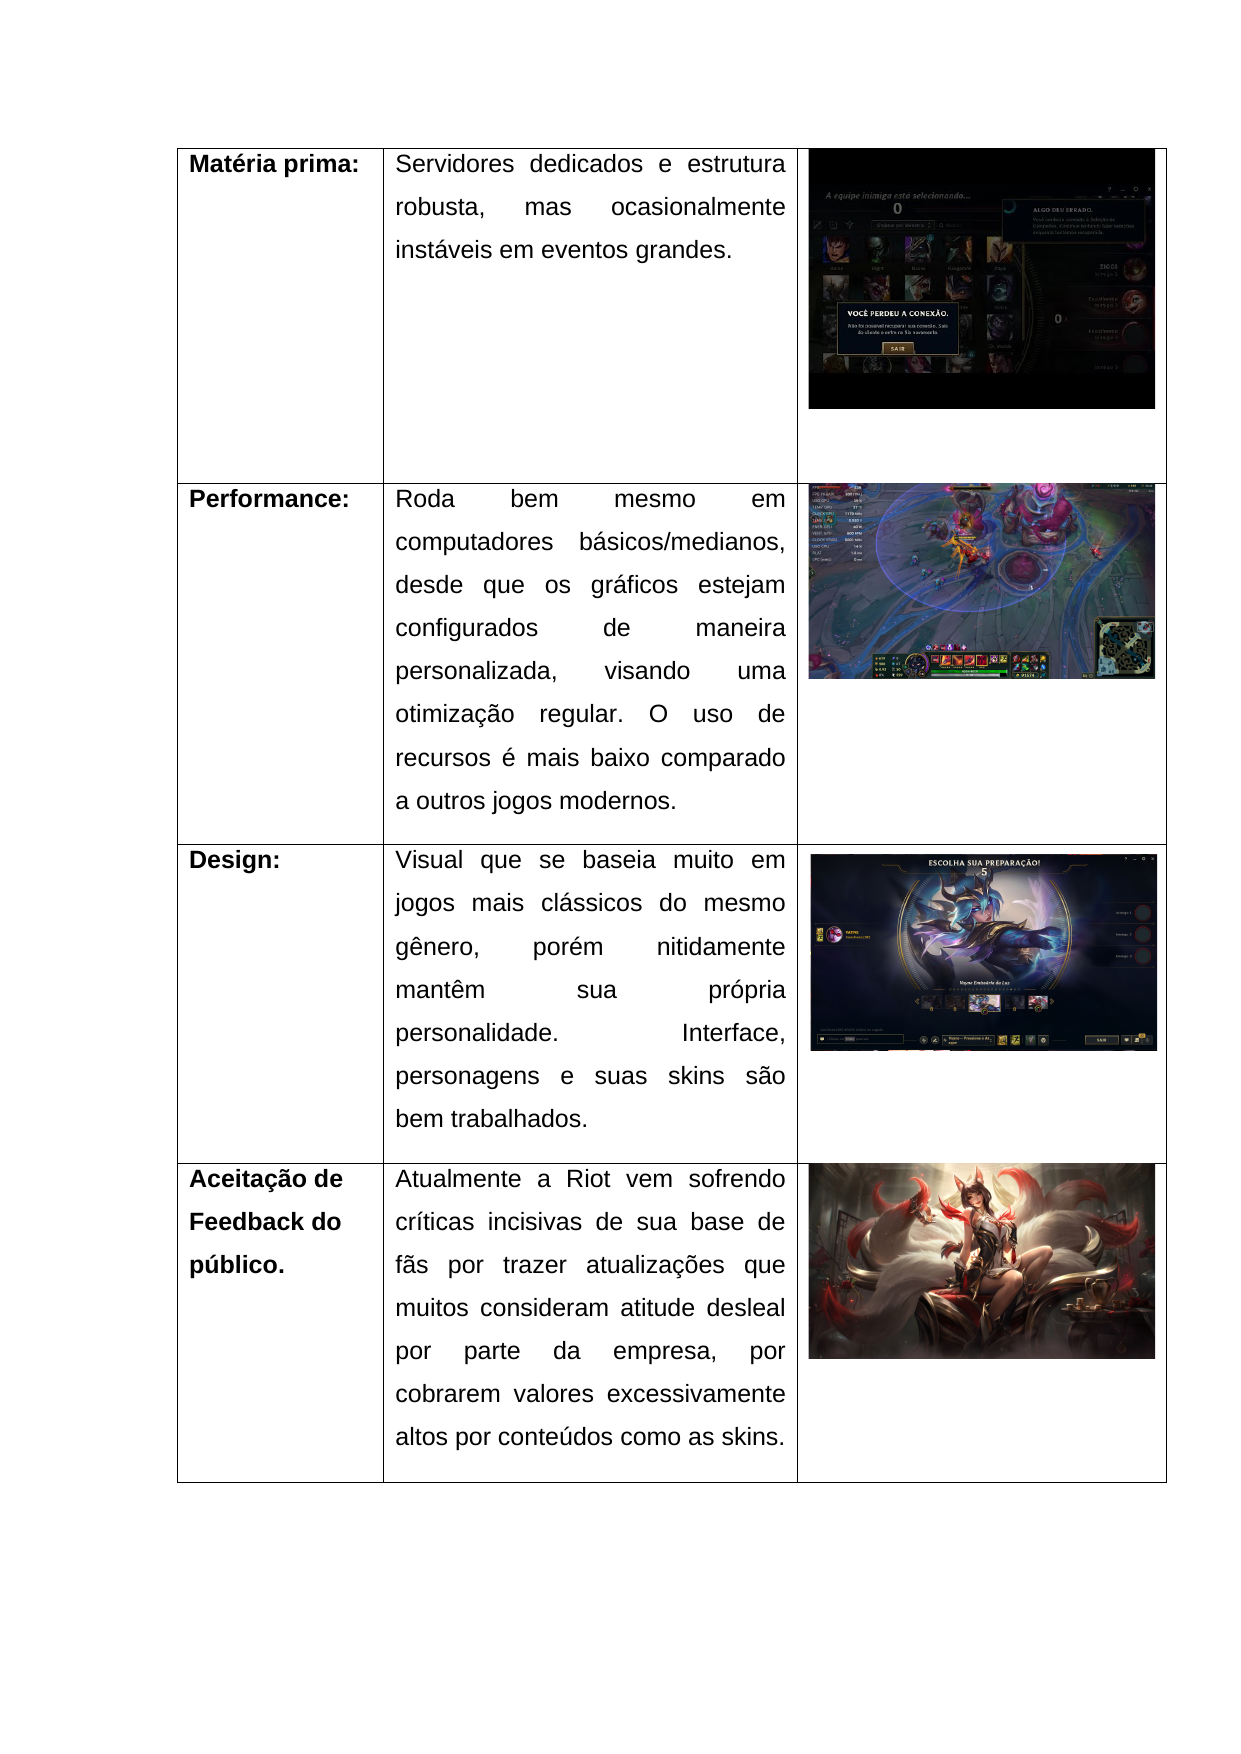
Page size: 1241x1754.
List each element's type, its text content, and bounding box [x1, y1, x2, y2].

table_cell Aceitação de Feedback do público. [178, 1164, 383, 1482]
table_cell Roda bem mesmo em computadores básicos/medianos, desde que os gráficos estejam configurados de maneira personalizada, visando uma otimização regular. O uso de recursos é mais baixo comparado a outros jogos modernos. [384, 484, 797, 844]
table_cell Design: [178, 845, 383, 1162]
picture [810, 854, 1158, 1051]
picture [808, 483, 1156, 679]
table_cell [798, 1164, 1166, 1482]
table_cell Atualmente a Riot vem sofrendo críticas incisivas de sua base de fãs por trazer atualizações que muitos consideram atitude desleal por parte da empresa, por cobrarem valores excessivamente altos por conteúdos como as skins. [384, 1164, 797, 1482]
table_cell Performance: [178, 484, 383, 844]
table_cell [798, 149, 1166, 483]
picture [808, 148, 1156, 409]
table_cell Matéria prima: [178, 149, 383, 483]
table_cell [798, 484, 1166, 844]
table_cell Visual que se baseia muito em jogos mais clássicos do mesmo gênero, porém nitidamente mantêm sua própria personalidade. Interface, personagens e suas skins são bem trabalhados. [384, 845, 797, 1162]
picture [808, 1163, 1156, 1359]
table_cell [798, 845, 1166, 1162]
table_cell Servidores dedicados e estrutura robusta, mas ocasionalmente instáveis em eventos grandes. [384, 149, 797, 483]
